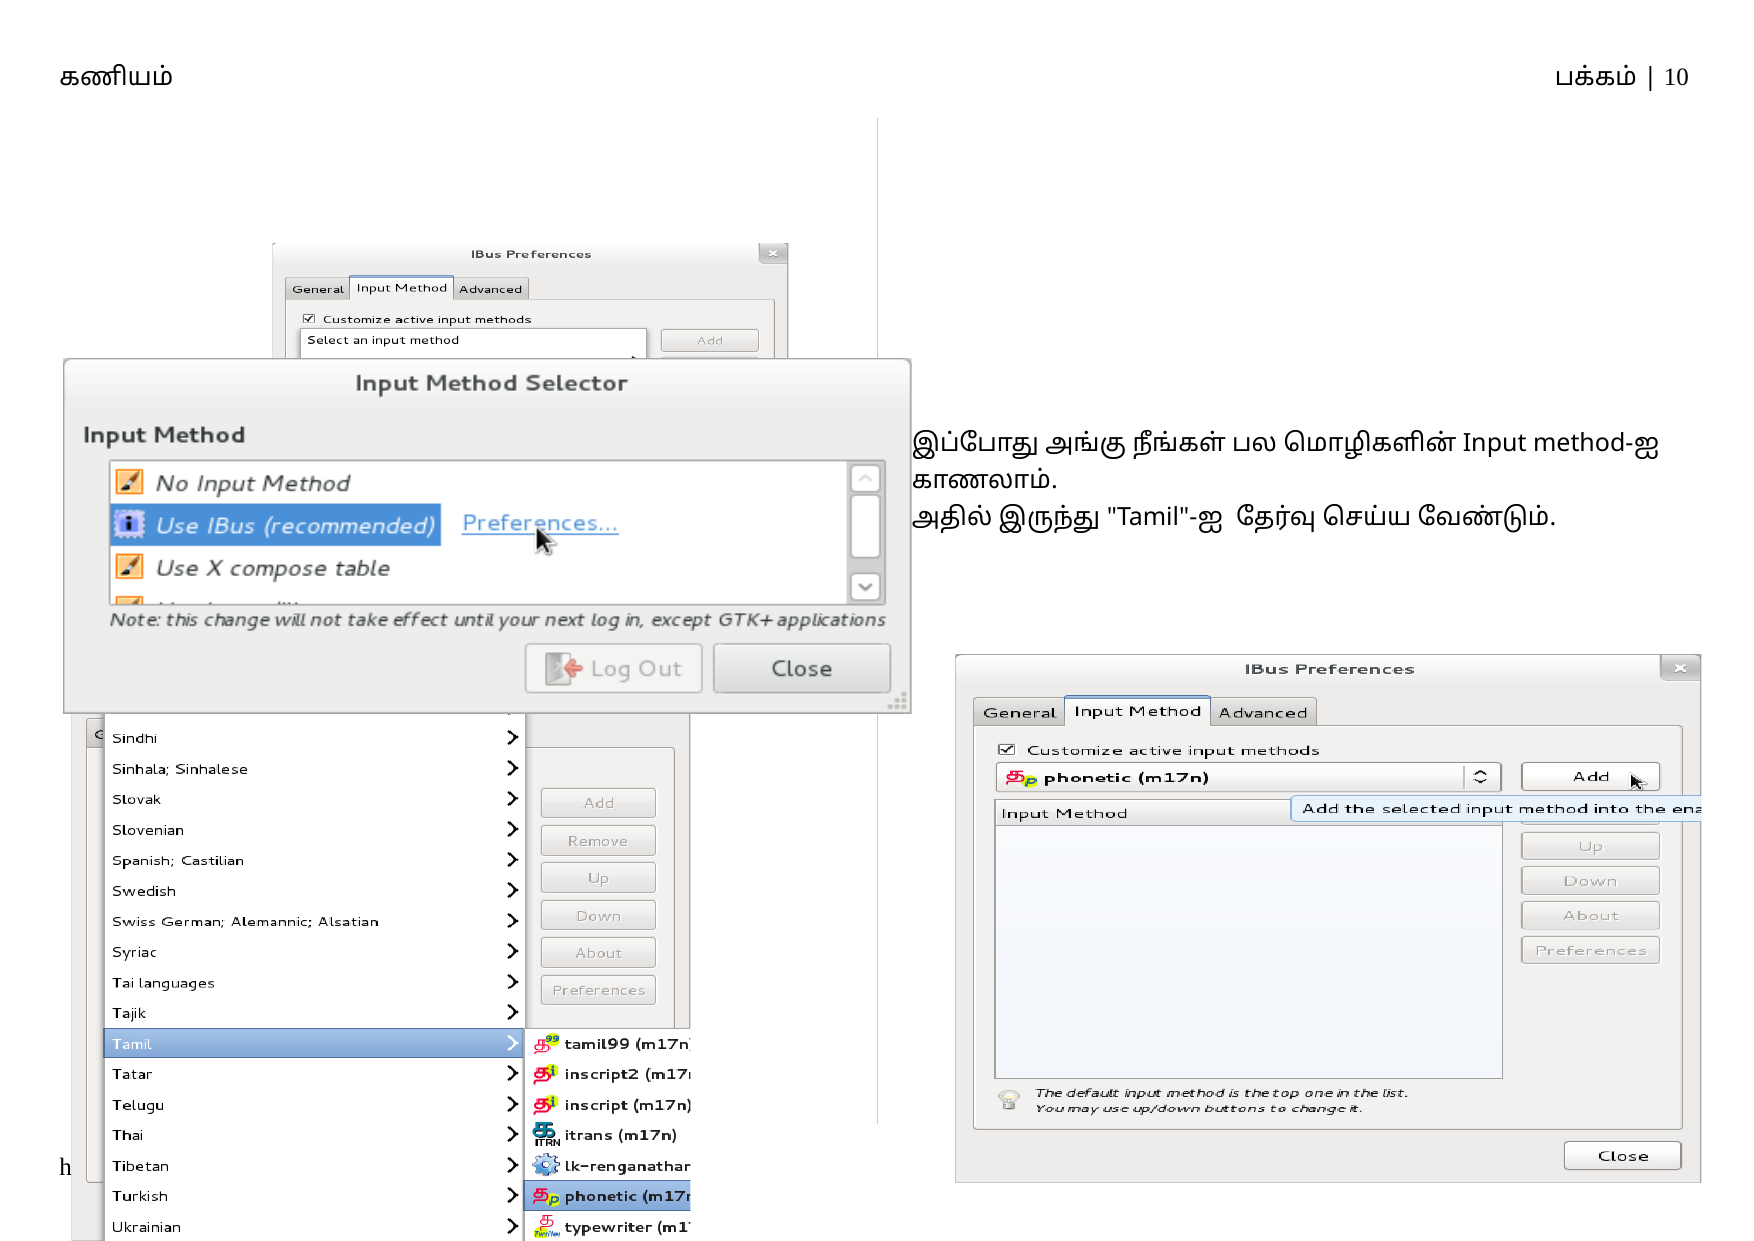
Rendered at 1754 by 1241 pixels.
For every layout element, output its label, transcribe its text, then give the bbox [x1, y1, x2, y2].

picture [63, 243, 912, 1241]
text இப்போது அங்கு நீங்கள் பல மொழிகளின் Input method-ஐ காணலாம். [912, 425, 1695, 499]
picture [955, 654, 1702, 1183]
text அதில் இருந்து "Tamil"-ஐ தேர்வு செய்ய வேண்டும். [912, 499, 1695, 536]
